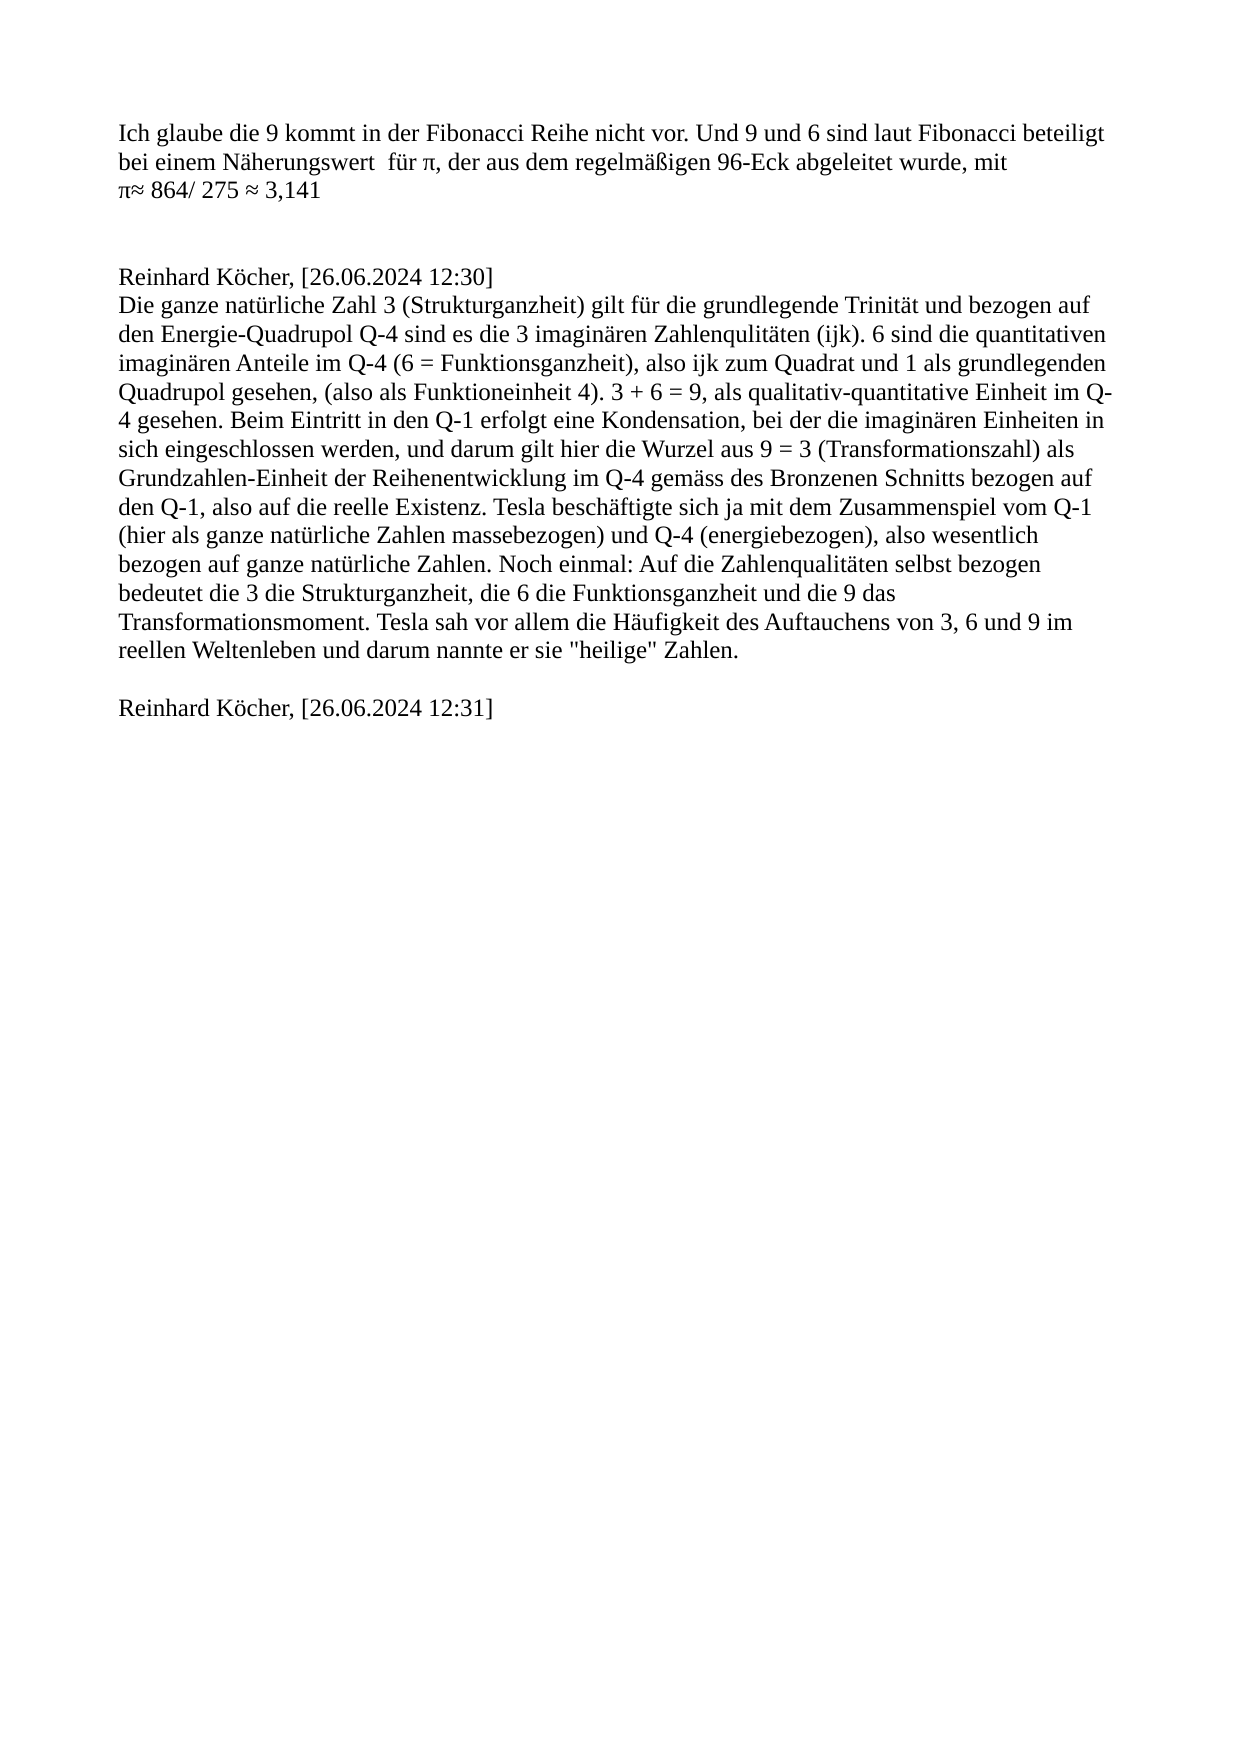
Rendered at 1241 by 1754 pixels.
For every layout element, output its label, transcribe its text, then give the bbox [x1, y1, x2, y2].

text Ich glaube die 9 kommt in der Fibonacci Reihe nicht vor. Und 9 und 6 sind laut Fibonacci beteiligt bei einem Näherungswert für π, der aus dem regelmäßigen 96-Eck abgeleitet wurde, mit [118, 118, 1122, 176]
text Reinhard Köcher, [26.06.2024 12:30] [118, 262, 1122, 291]
text π≈ 864/ 275 ≈ 3,141 [118, 176, 1122, 204]
text Reinhard Köcher, [26.06.2024 12:31] [118, 693, 1122, 722]
text Die ganze natürliche Zahl 3 (Strukturganzheit) gilt für die grundlegende Trinität und bezogen auf den Energie-Quadrupol Q-4 sind es die 3 imaginären Zahlenqulitäten (ijk). 6 sind die quantitativen imaginären Anteile im Q-4 (6 = Funktionsganzheit), also ijk zum Quadrat und 1 als grundlegenden Quadrupol gesehen, (also als Funktioneinheit 4). 3 + 6 = 9, als qualitativ-quantitative Einheit im Q-4 gesehen. Beim Eintritt in den Q-1 erfolgt eine Kondensation, bei der die imaginären Einheiten in sich eingeschlossen werden, und darum gilt hier die Wurzel aus 9 = 3 (Transformationszahl) als Grundzahlen-Einheit der Reihenentwicklung im Q-4 gemäss des Bronzenen Schnitts bezogen auf den Q-1, also auf die reelle Existenz. Tesla beschäftigte sich ja mit dem Zusammenspiel vom Q-1 (hier als ganze natürliche Zahlen massebezogen) und Q-4 (energiebezogen), also wesentlich bezogen auf ganze natürliche Zahlen. Noch einmal: Auf die Zahlenqualitäten selbst bezogen bedeutet die 3 die Strukturganzheit, die 6 die Funktionsganzheit und die 9 das Transformationsmoment. Tesla sah vor allem die Häufigkeit des Auftauchens von 3, 6 und 9 im reellen Weltenleben und darum nannte er sie "heilige" Zahlen. [118, 291, 1122, 664]
